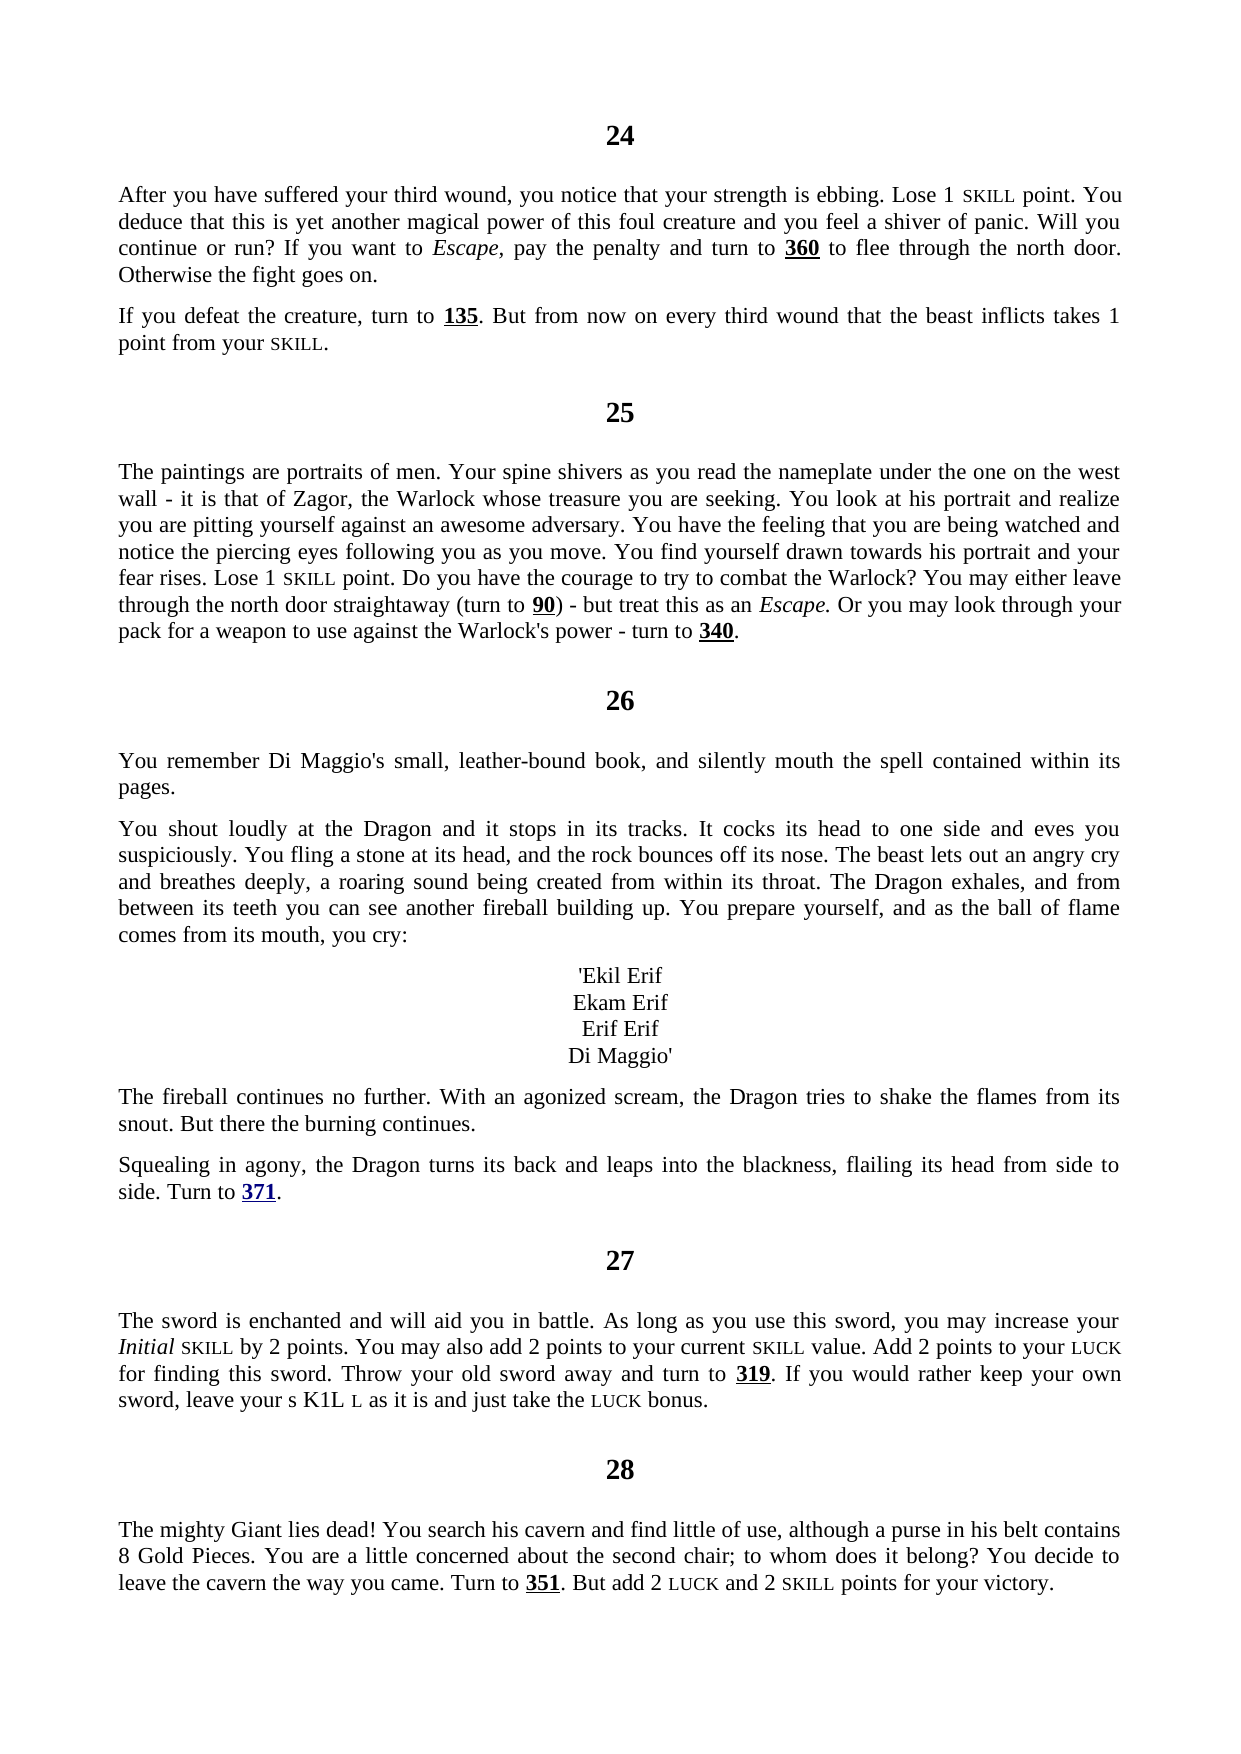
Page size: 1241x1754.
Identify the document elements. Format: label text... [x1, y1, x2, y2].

text You remember Di Maggio's small, leather-bound book, and silently mouth the spell contained within its pages. [118, 746, 1122, 799]
text After you have suffered your third wound, you notice that your strength is ebbing. Lose 1 skill point. You deduce that this is yet another magical power of this foul creature and you feel a shiver of panic. Will you continue or run? If you want to Escape, pay the penalty and turn to 360 to flee through the north door. Otherwise the fight goes on. [118, 181, 1122, 287]
text If you defeat the creature, turn to 135. But from now on every third wound that the beast inflicts takes 1 point from your skill. [118, 302, 1122, 355]
text You shout loudly at the Dragon and it stops in its tracks. It cocks its head to one side and eves you suspiciously. You fling a stone at its head, and the rock bounces off its nose. The beast lets out an angry cry and breathes deeply, a roaring sound being created from within its throat. The Dragon exhales, and from between its teeth you can see another fireball building up. You prepare yourself, and as the ball of flame comes from its mouth, you cry: [118, 814, 1122, 947]
text 'Ekil Erif Ekam Erif Erif Erif Di Maggio' [118, 962, 1122, 1068]
text The mighty Giant lies dead! You search his cavern and find little of use, although a purse in his belt contains 8 Gold Pieces. You are a little concerned about the second chair; to whom does it belong? You decide to leave the cavern the way you came. Turn to 351. But add 2 luck and 2 skill points for your victory. [118, 1516, 1122, 1595]
subtitle 25 [118, 395, 1122, 428]
subtitle 27 [118, 1244, 1122, 1277]
subtitle 24 [118, 118, 1122, 152]
text The sword is enchanted and will aid you in battle. As long as you use this sword, you may increase your Initial skill by 2 points. You may also add 2 points to your current skill value. Add 2 points to your luck for finding this sword. Throw your old sword away and turn to 319. If you would rather keep your own sword, leave your s K1L l as it is and just take the luck bonus. [118, 1307, 1122, 1413]
text Squealing in agony, the Dragon turns its back and leaps into the blackness, flailing its head from side to side. Turn to 371. [118, 1151, 1122, 1204]
subtitle 26 [118, 683, 1122, 717]
text The paintings are portraits of men. Your spine shivers as you read the nameplate under the one on the west wall - it is that of Zagor, the Warlock whose treasure you are seeking. You look at his portrait and realize you are pitting yourself against an awesome adversary. You have the feeling that you are being watched and notice the piercing eyes following you as you move. You find yourself drawn towards his portrait and your fear rises. Lose 1 skill point. Do you have the courage to try to combat the Warlock? You may either leave through the north door straightaway (turn to 90) - but treat this as an Escape. Or you may look through your pack for a weapon to use against the Warlock's power - turn to 340. [118, 458, 1122, 644]
subtitle 28 [118, 1452, 1122, 1486]
text The fireball continues no further. With an agonized scream, the Dragon tries to shake the flames from its snout. But there the burning continues. [118, 1083, 1122, 1136]
